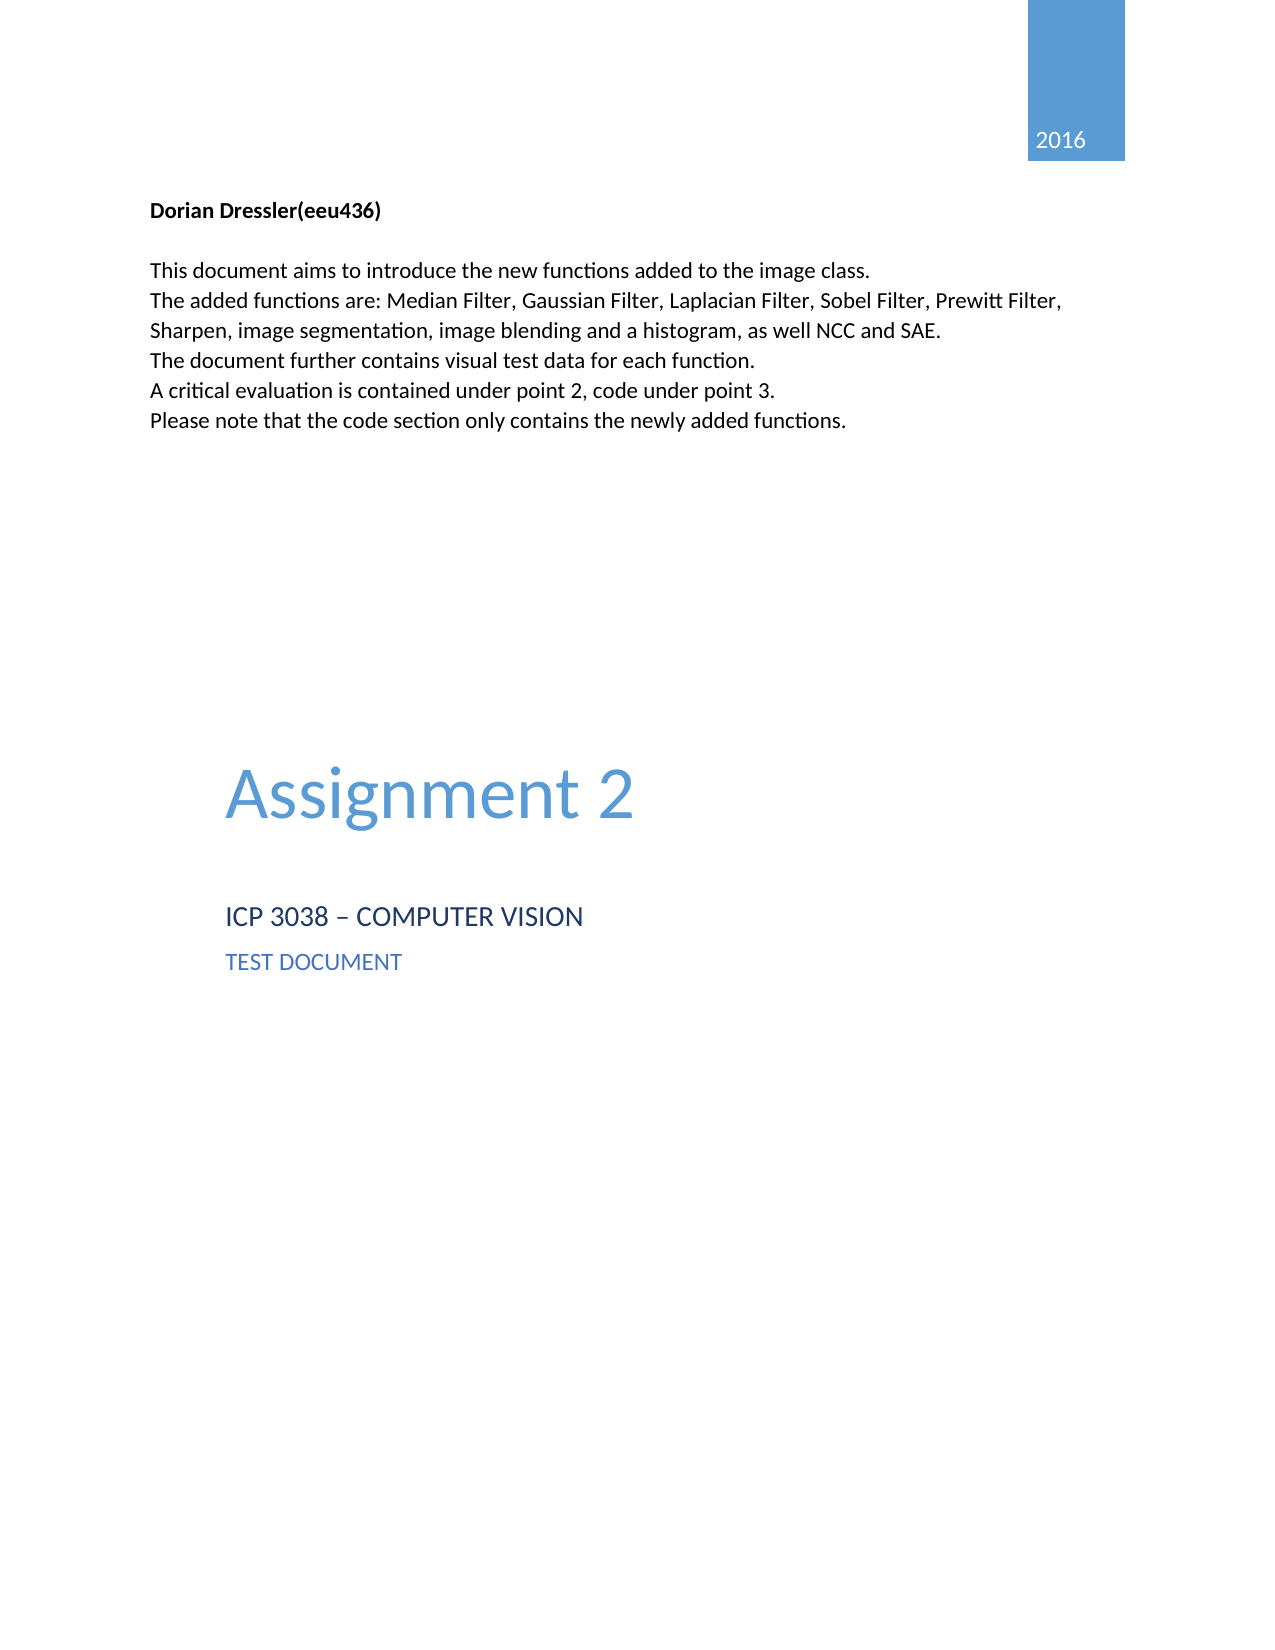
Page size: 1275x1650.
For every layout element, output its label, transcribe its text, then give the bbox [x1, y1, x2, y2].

text Dorian Dressler(eeu436) This document aims to introduce the new functions added to the image class. The added functions are: Median Filter, Gaussian Filter, Laplacian Filter, Sobel Filter, Prewitt Filter, Sharpen, image segmentation, image blending and a histogram, as well NCC and SAE. The document further contains visual test data for each function. A critical evaluation is contained under point 2, code under point 3. Please note that the code section only contains the newly added functions. [150, 197, 1125, 464]
text [225, 933, 994, 946]
text ICP 3038 – Computer vision [225, 898, 994, 933]
text test Document [225, 946, 994, 973]
text [225, 835, 994, 898]
text Assignment 2 [225, 753, 994, 835]
